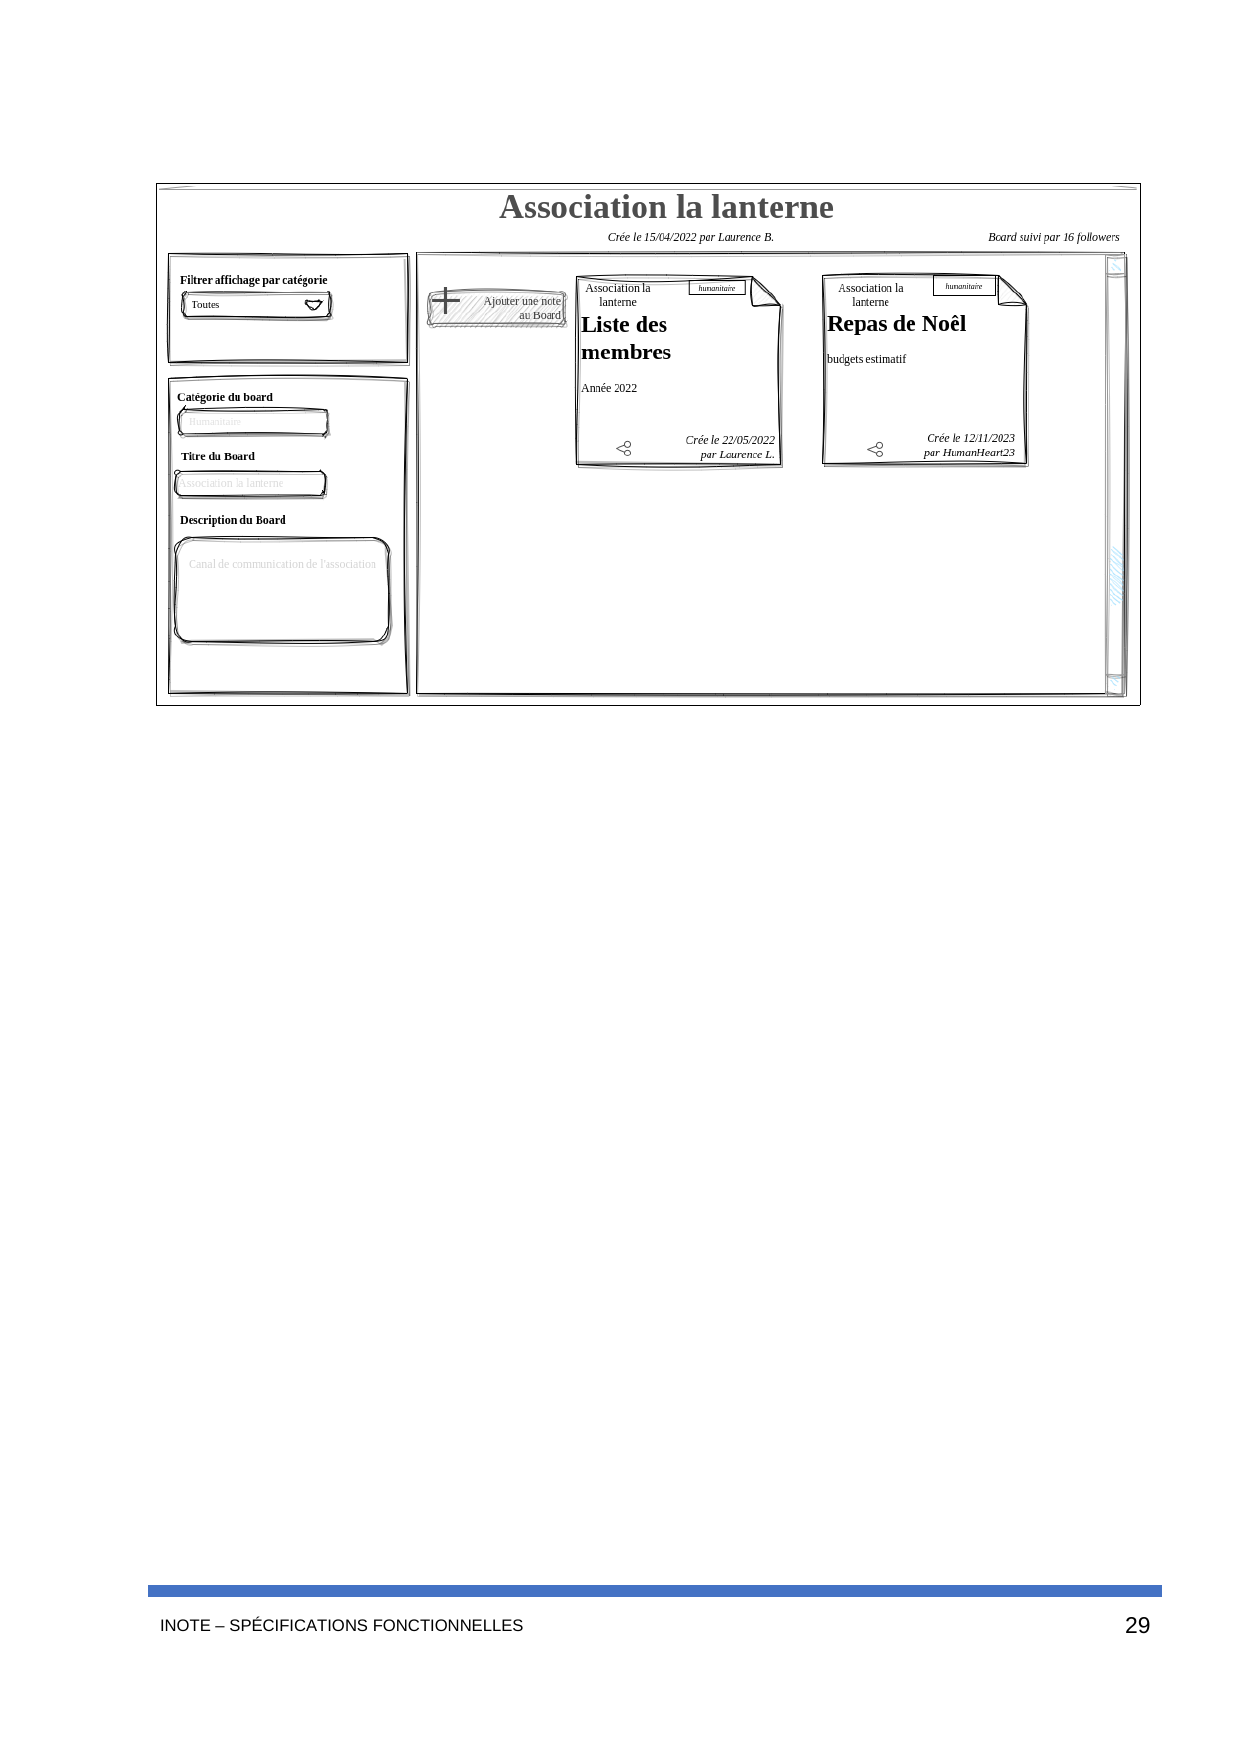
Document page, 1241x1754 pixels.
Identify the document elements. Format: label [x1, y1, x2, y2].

picture [159, 186, 1137, 703]
